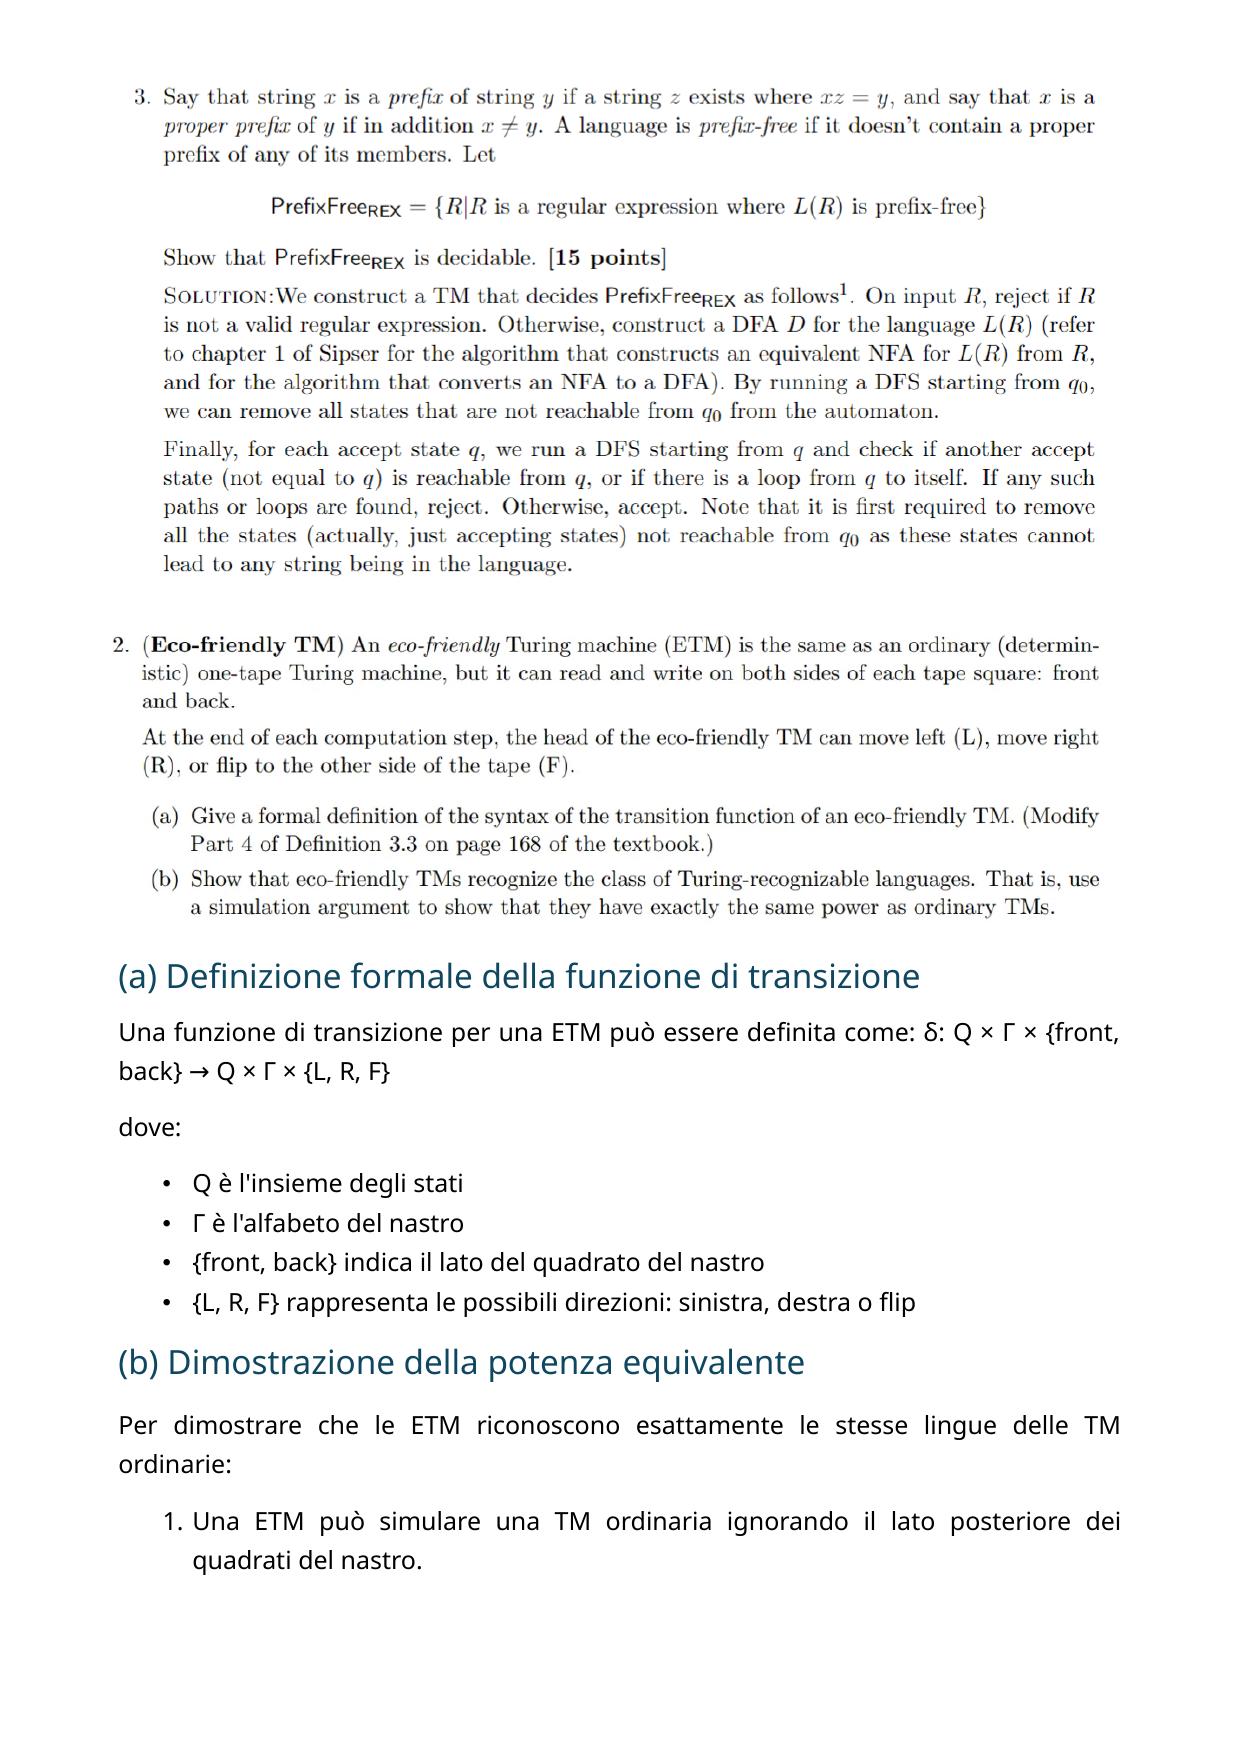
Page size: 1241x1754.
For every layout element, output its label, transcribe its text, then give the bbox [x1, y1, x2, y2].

subtitle (b) Dimostrazione della potenza equivalente [118, 1338, 1122, 1384]
picture [122, 77, 1127, 581]
text Per dimostrare che le ETM riconoscono esattamente le stesse lingue delle TM ordinarie: [118, 1408, 1122, 1481]
text dove: [118, 1110, 1122, 1144]
subtitle (a) Definizione formale della funzione di transizione [118, 642, 1122, 999]
list {L, R, F} rappresenta le possibili direzioni: sinistra, destra o flip [162, 1284, 1122, 1318]
list {front, back} indica il lato del quadrato del nastro [162, 1245, 1122, 1279]
text Una funzione di transizione per una ETM può essere definita come: δ: Q × Γ × {front, back} → Q × Γ × {L, R, F} [118, 1014, 1122, 1088]
list Q è l'insieme degli stati [162, 1166, 1122, 1200]
picture [111, 623, 1115, 924]
list Γ è l'alfabeto del nastro [162, 1205, 1122, 1239]
list Una ETM può simulare una TM ordinaria ignorando il lato posteriore dei quadrati del nastro. [162, 1503, 1122, 1577]
